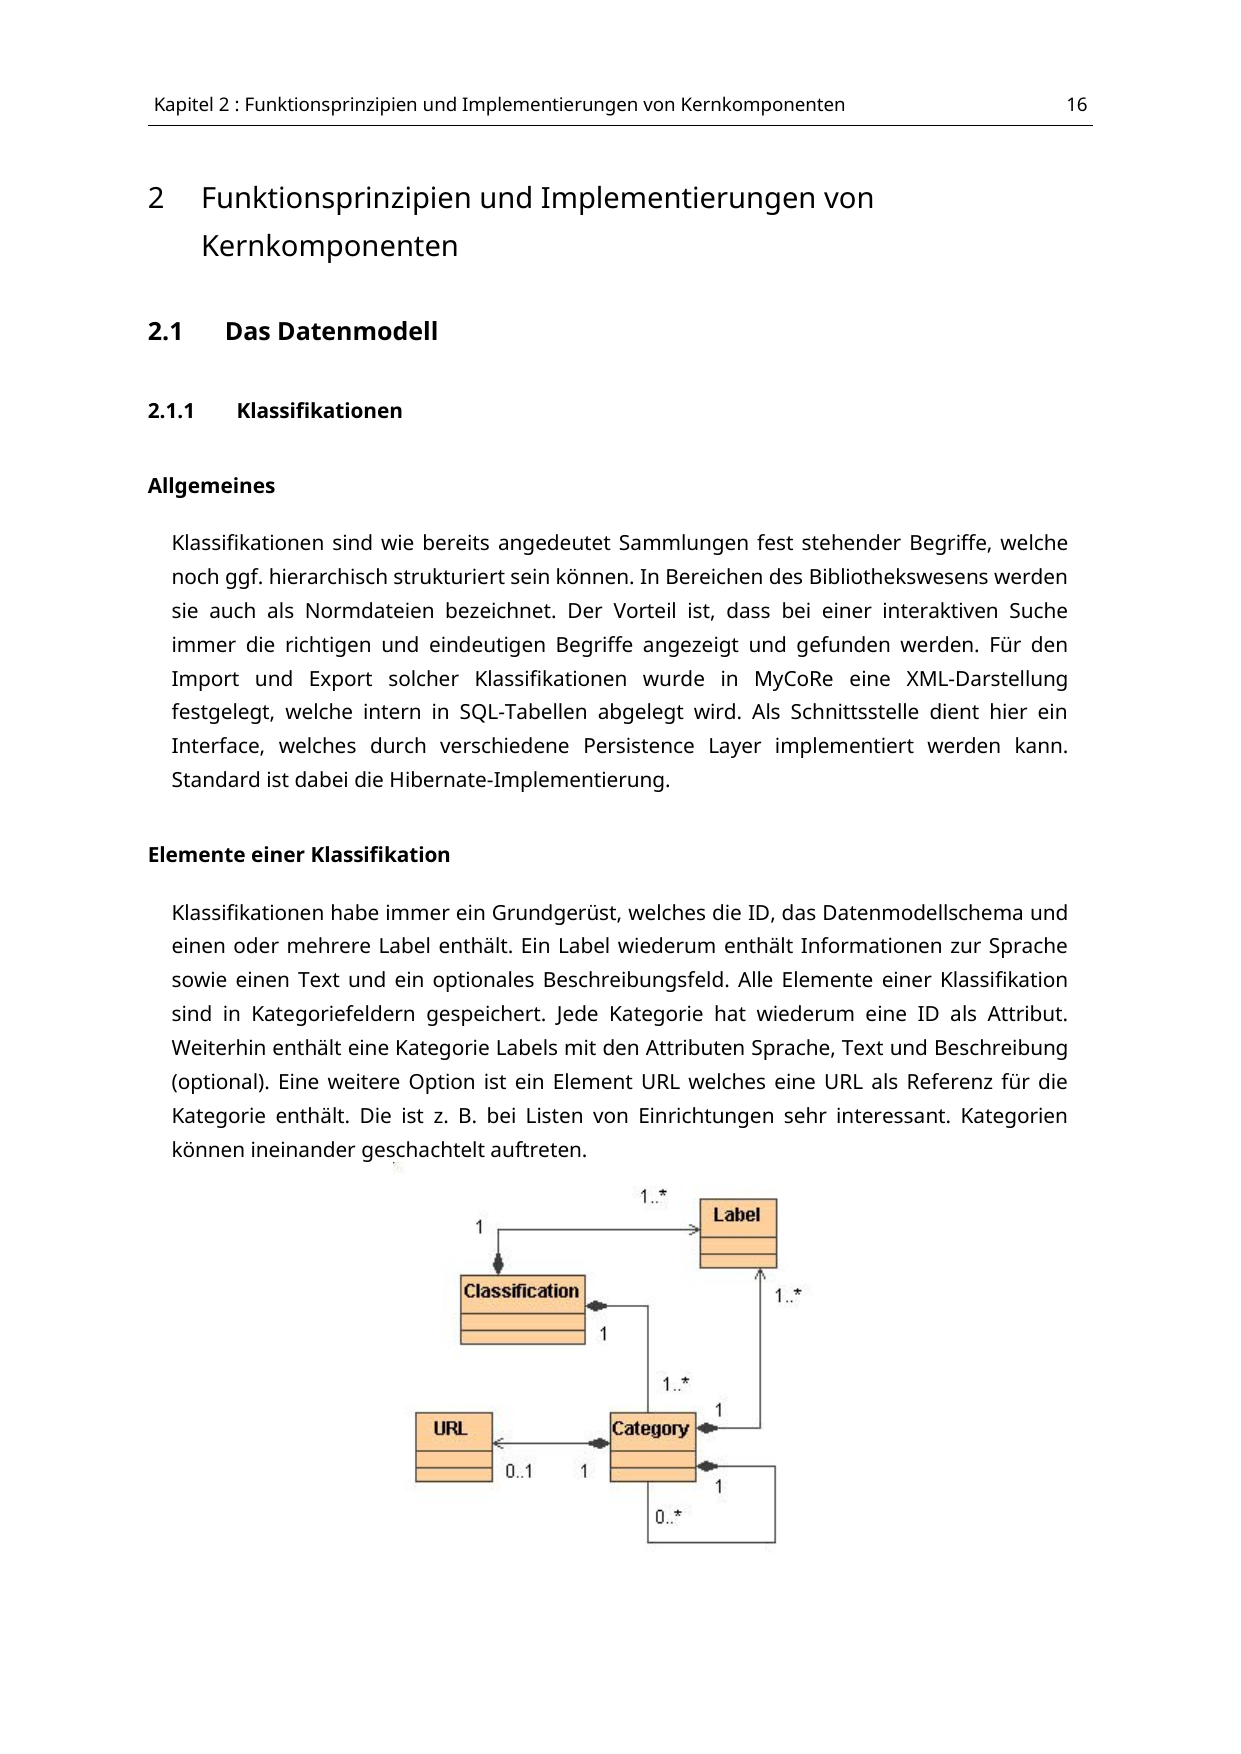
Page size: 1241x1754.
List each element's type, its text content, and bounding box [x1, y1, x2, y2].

subtitle Klassifikationen [148, 396, 1092, 424]
subtitle Allgemeines [148, 471, 1092, 499]
text Klassifikationen habe immer ein Grundgerüst, welches die ID, das Datenmodellschema und einen oder mehrere Label enthält. Ein Label wiederum enthält Informationen zur Sprache sowie einen Text und ein optionales Beschreibungsfeld. Alle Elemente einer Klassifikation sind in Kategoriefeldern gespeichert. Jede Kategorie hat wiederum eine ID als Attribut. Weiterhin enthält eine Kategorie Labels mit den Attributen Sprache, Text und Beschreibung (optional). Eine weitere Option ist ein Element URL welches eine URL als Referenz für die Kategorie enthält. Die ist z. B. bei Listen von Einrichtungen sehr interessant. Kategorien können ineinander geschachtelt auftreten. [171, 898, 1069, 1163]
subtitle Elemente einer Klassifikation [148, 840, 1092, 868]
picture [393, 1162, 848, 1565]
subtitle Das Datenmodell [148, 314, 1092, 348]
text Klassifikationen sind wie bereits angedeutet Sammlungen fest stehender Begriffe, welche noch ggf. hierarchisch strukturiert sein können. In Bereichen des Bibliothekswesens werden sie auch als Normdateien bezeichnet. Der Vorteil ist, dass bei einer interaktiven Suche immer die richtigen und eindeutigen Begriffe angezeigt und gefunden werden. Für den Import und Export solcher Klassifikationen wurde in MyCoRe eine XML-Darstellung festgelegt, welche intern in SQL-Tabellen abgelegt wird. Als Schnittsstelle dient hier ein Interface, welches durch verschiedene Persistence Layer implementiert werden kann. Standard ist dabei die Hibernate-Implementierung. [171, 528, 1069, 793]
subtitle Funktionsprinzipien und Implementierungen von Kernkomponenten [148, 177, 1092, 264]
